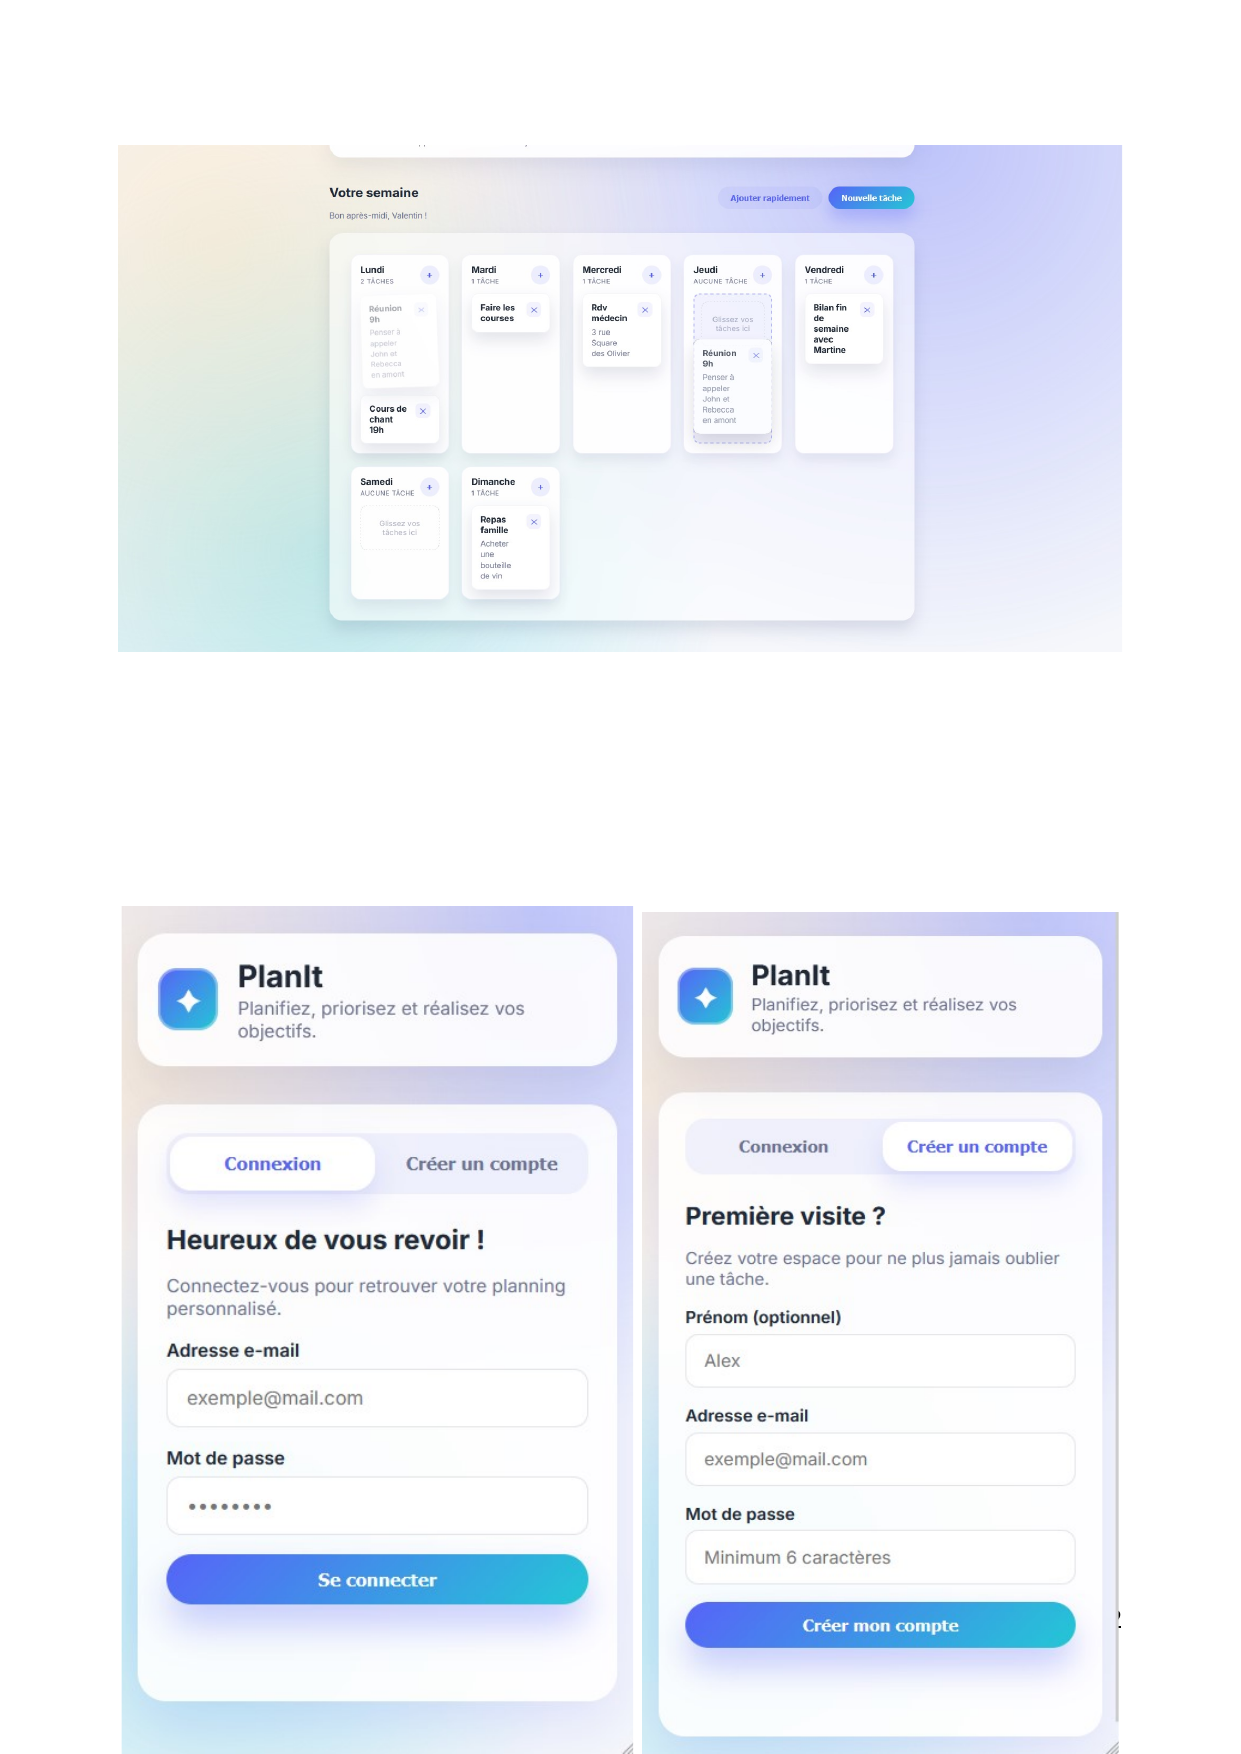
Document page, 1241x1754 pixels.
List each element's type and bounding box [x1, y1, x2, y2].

picture [121, 906, 634, 1754]
picture [118, 145, 1123, 652]
picture [642, 912, 1119, 1754]
